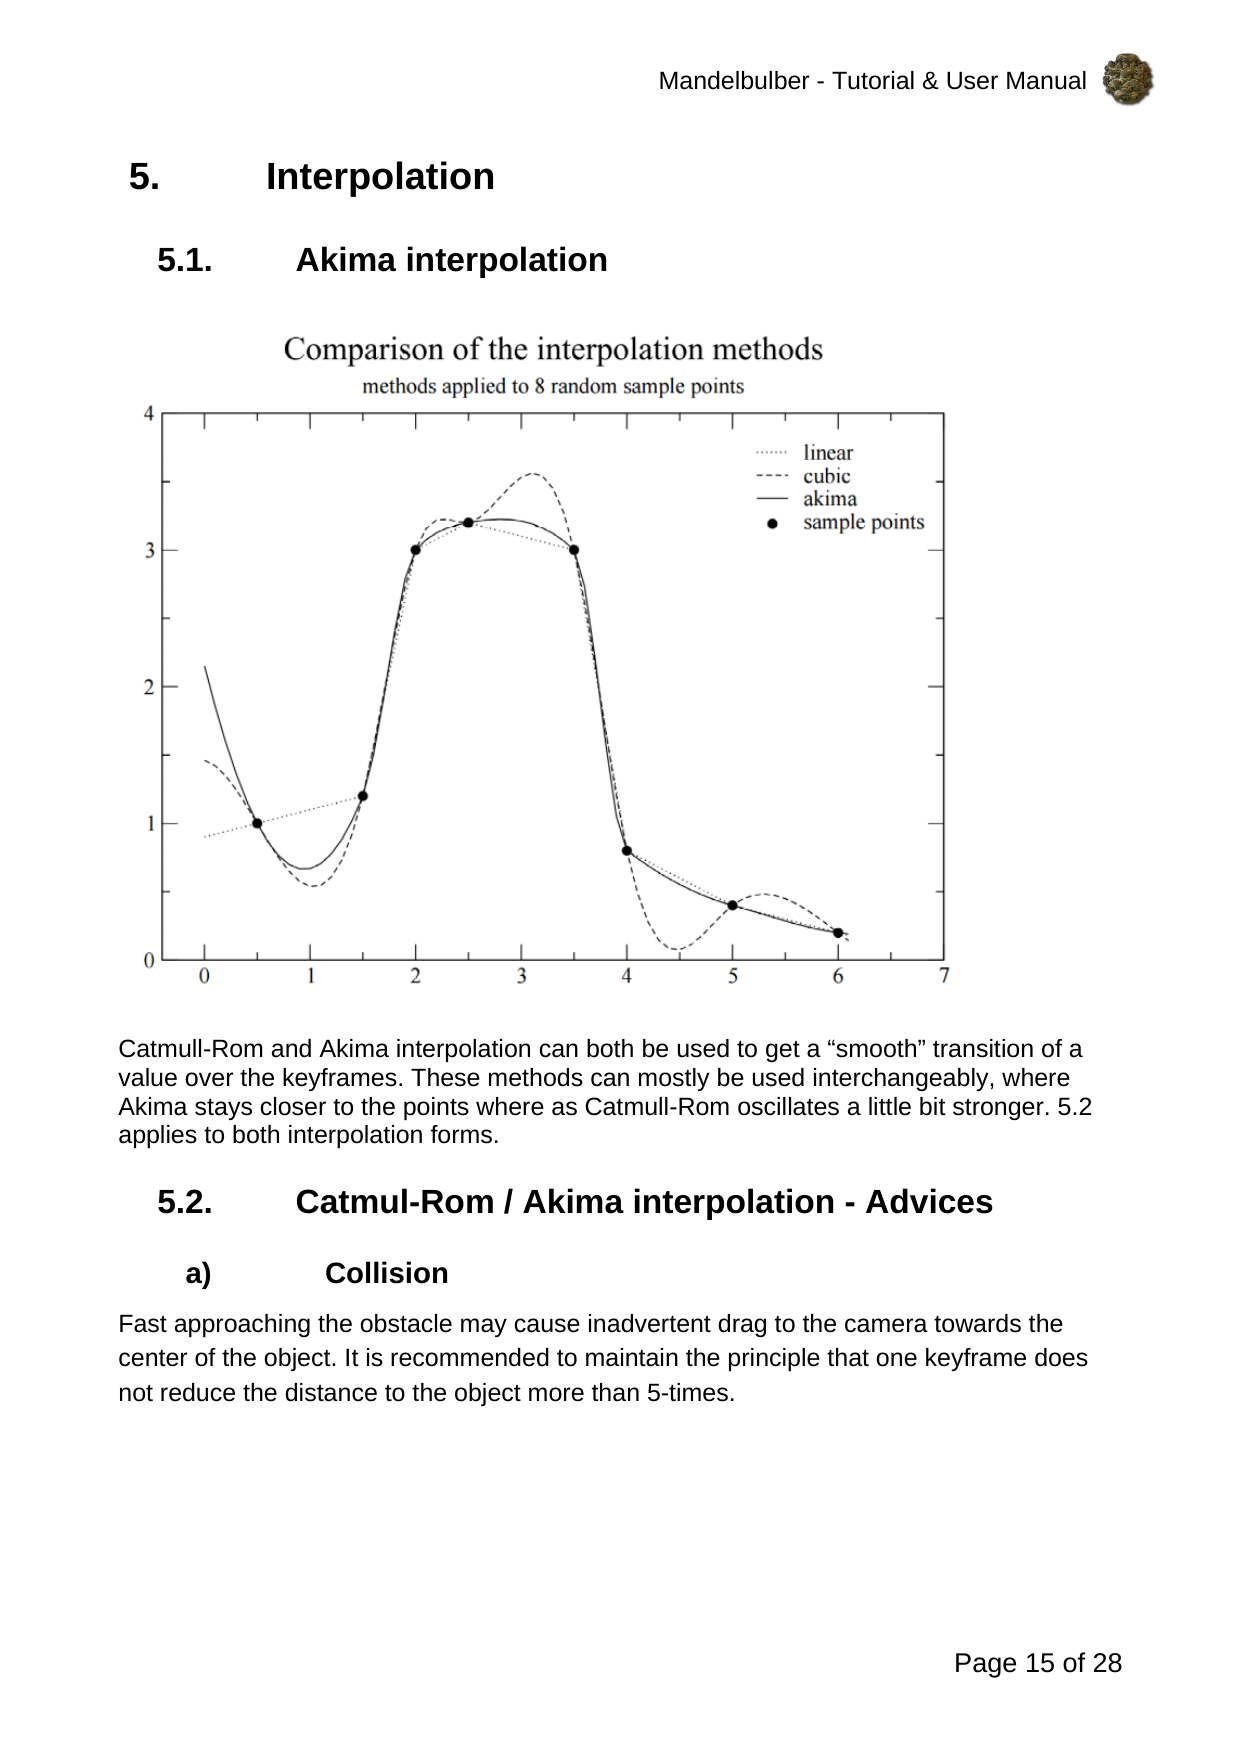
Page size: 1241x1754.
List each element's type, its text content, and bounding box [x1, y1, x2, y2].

text Catmull-Rom and Akima interpolation can both be used to get a “smooth” transition of a value over the keyframes. These methods can mostly be used interchangeably, where Akima stays closer to the points where as Catmull-Rom oscillates a little bit stronger. 5.2 applies to both interpolation forms. [118, 1034, 1122, 1149]
subtitle Collision [177, 1256, 1122, 1289]
text Fast approaching the obstacle may cause inadvertent drag to the camera towards the center of the object. It is recommended to maintain the principle that one keyframe does not reduce the distance to the object more than 5-times. [118, 1309, 1122, 1406]
picture [1099, 51, 1156, 108]
subtitle Akima interpolation [148, 240, 1122, 278]
subtitle Interpolation [118, 154, 1122, 198]
subtitle Catmul-Rom / Akima interpolation - Advices [148, 1182, 1122, 1221]
